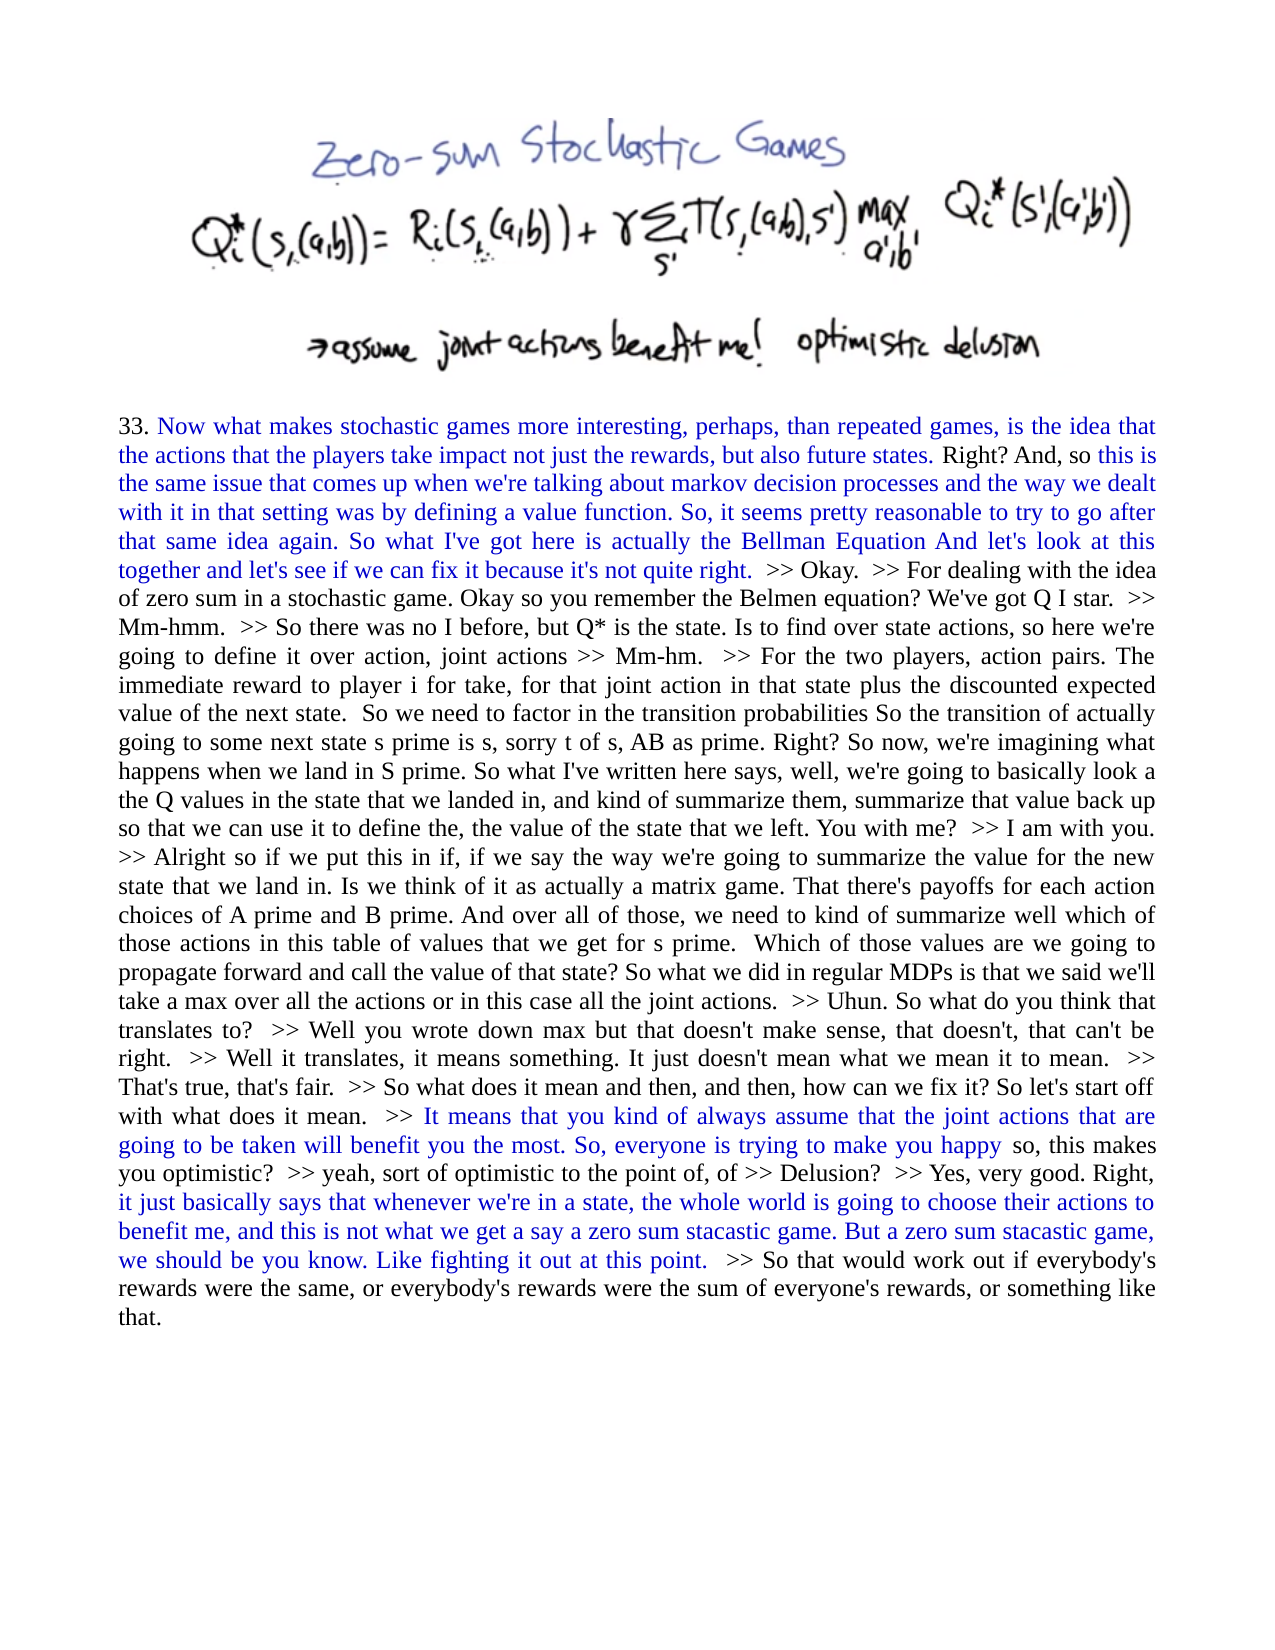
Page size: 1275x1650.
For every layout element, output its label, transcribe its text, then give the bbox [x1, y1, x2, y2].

text 33. Now what makes stochastic games more interesting, perhaps, than repeated games, is the idea that the actions that the players take impact not just the rewards, but also future states. Right? And, so this is the same issue that comes up when we're talking about markov decision processes and the way we dealt with it in that setting was by defining a value function. So, it seems pretty reasonable to try to go after that same idea again. So what I've got here is actually the Bellman Equation And let's look at this together and let's see if we can fix it because it's not quite right. >> Okay. >> For dealing with the idea of zero sum in a stochastic game. Okay so you remember the Belmen equation? We've got Q I star. >> Mm-hmm. >> So there was no I before, but Q* is the state. Is to find over state actions, so here we're going to define it over action, joint actions >> Mm-hm. >> For the two players, action pairs. The immediate reward to player i for take, for that joint action in that state plus the discounted expected value of the next state. So we need to factor in the transition probabilities So the transition of actually going to some next state s prime is s, sorry t of s, AB as prime. Right? So now, we're imagining what happens when we land in S prime. So what I've written here says, well, we're going to basically look a the Q values in the state that we landed in, and kind of summarize them, summarize that value back up so that we can use it to define the, the value of the state that we left. You with me? >> I am with you. >> Alright so if we put this in if, if we say the way we're going to summarize the value for the new state that we land in. Is we think of it as actually a matrix game. That there's payoffs for each action choices of A prime and B prime. And over all of those, we need to kind of summarize well which of those actions in this table of values that we get for s prime. Which of those values are we going to propagate forward and call the value of that state? So what we did in regular MDPs is that we said we'll take a max over all the actions or in this case all the joint actions. >> Uhun. So what do you think that translates to? >> Well you wrote down max but that doesn't make sense, that doesn't, that can't be right. >> Well it translates, it means something. It just doesn't mean what we mean it to mean. >> That's true, that's fair. >> So what does it mean and then, and then, how can we fix it? So let's start off with what does it mean. >> It means that you kind of always assume that the joint actions that are going to be taken will benefit you the most. So, everyone is trying to make you happy so, this makes you optimistic? >> yeah, sort of optimistic to the point of, of >> Delusion? >> Yes, very good. Right, it just basically says that whenever we're in a state, the whole world is going to choose their actions to benefit me, and this is not what we get a say a zero sum stacastic game. But a zero sum stacastic game, we should be you know. Like fighting it out at this point. >> So that would work out if everybody's rewards were the same, or everybody's rewards were the sum of everyone's rewards, or something like that. [118, 411, 1157, 1331]
picture [118, 118, 1157, 383]
